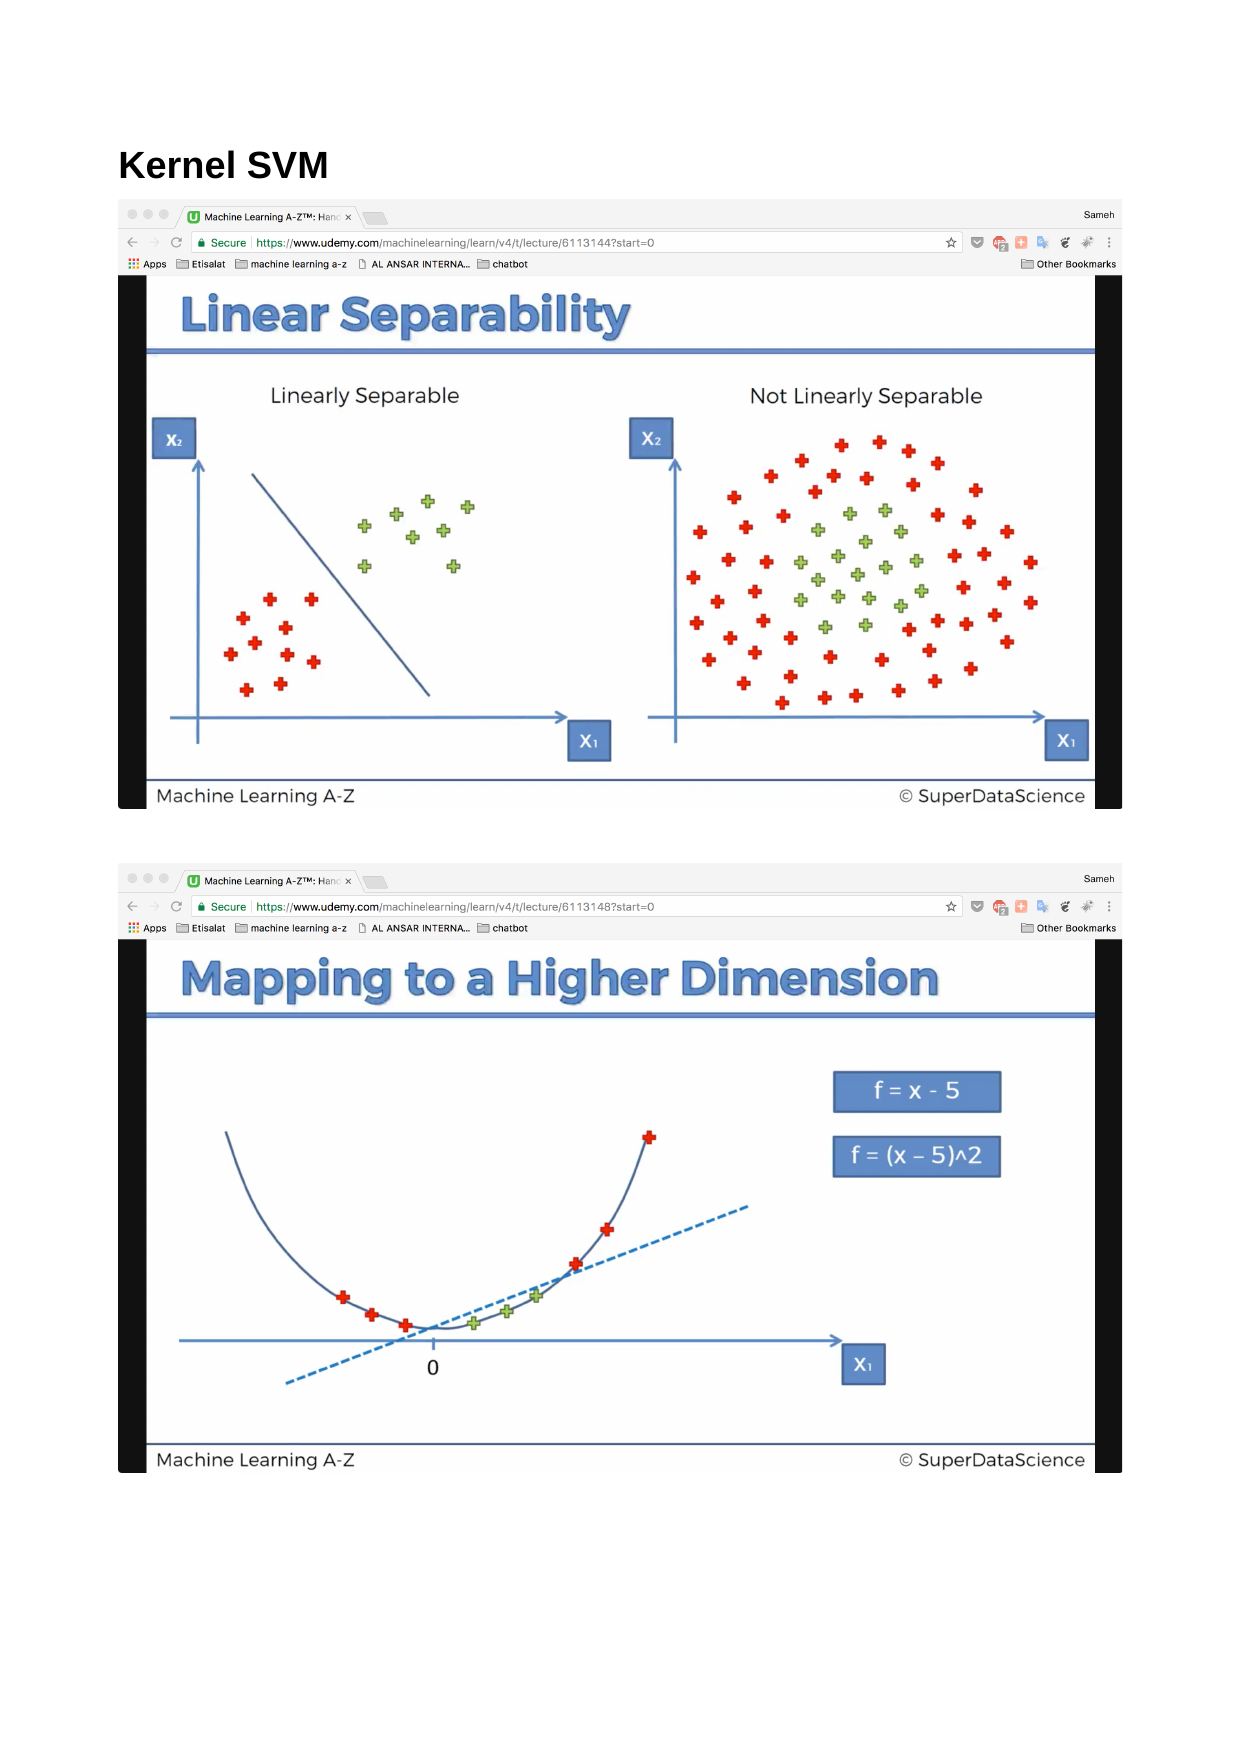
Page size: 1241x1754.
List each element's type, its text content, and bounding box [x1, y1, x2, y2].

picture [118, 863, 1123, 1473]
picture [118, 199, 1123, 809]
subtitle Kernel SVM [118, 143, 1122, 187]
